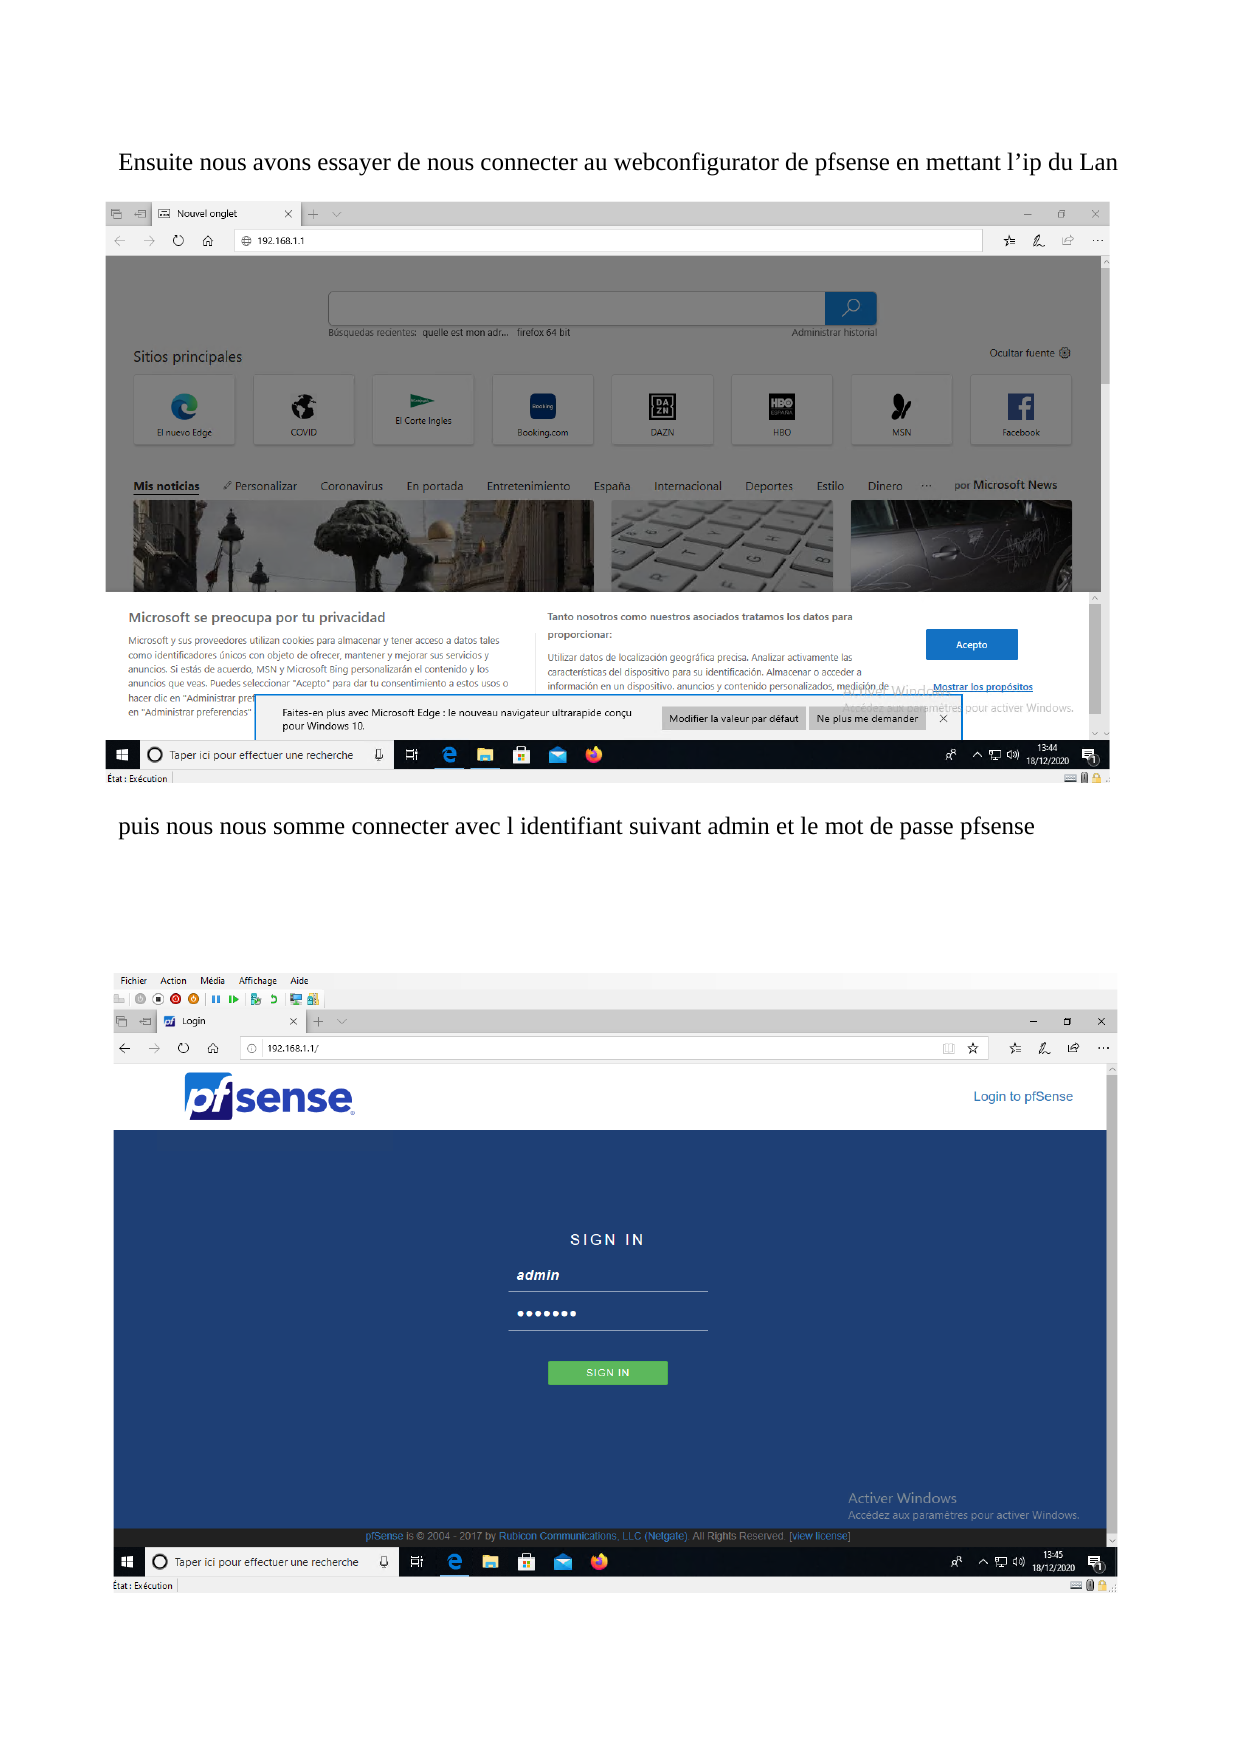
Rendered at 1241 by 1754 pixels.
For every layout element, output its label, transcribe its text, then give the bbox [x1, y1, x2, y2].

text Ensuite nous avons essayer de nous connecter au webconfigurator de pfsense en mettant l’ip du Lan [118, 147, 1122, 176]
picture [105, 201, 1110, 783]
text puis nous nous somme connecter avec l identifiant suivant admin et le mot de passe pfsense [118, 811, 1122, 840]
picture [113, 973, 1118, 1593]
